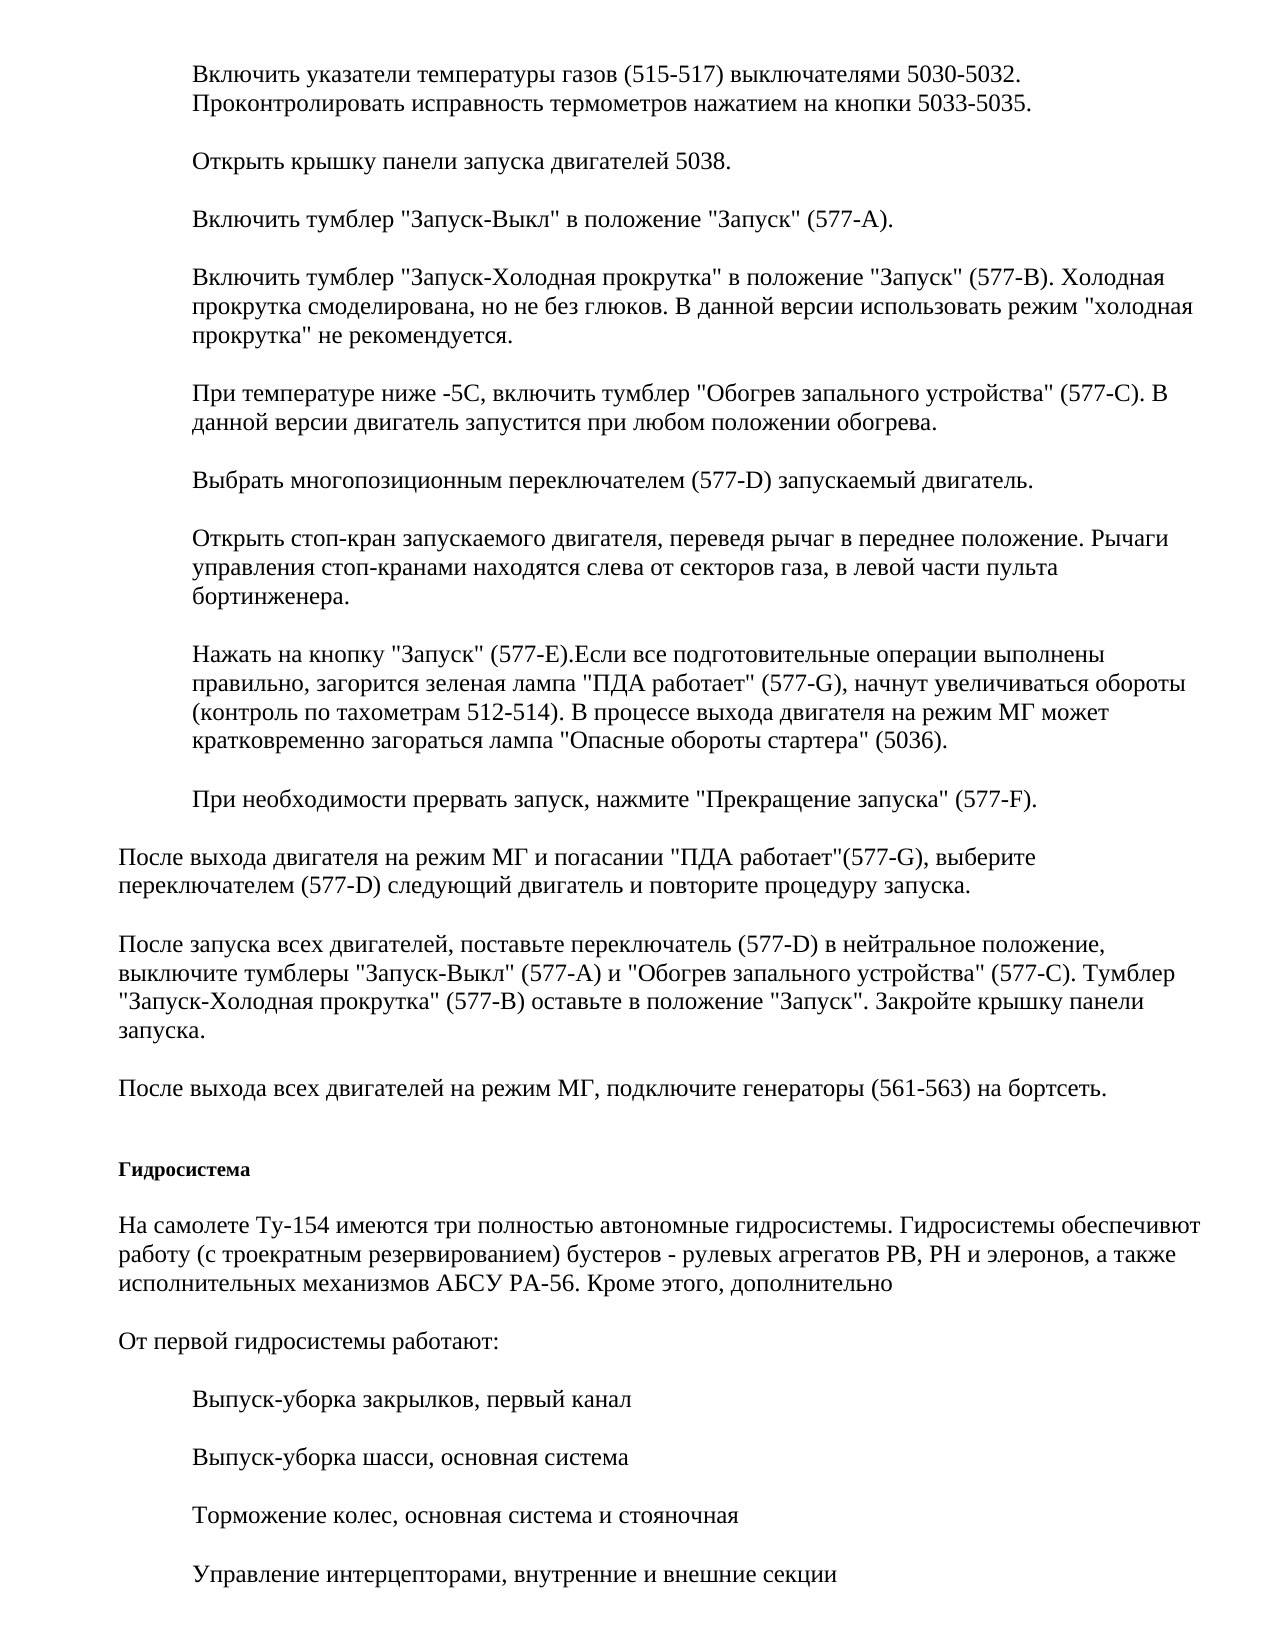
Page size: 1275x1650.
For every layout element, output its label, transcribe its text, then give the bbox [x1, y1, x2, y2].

list Торможение колес, основная система и стояночная [162, 1501, 1216, 1529]
list Нажать на кнопку "Запуск" (577-Е).Если все подготовительные операции выполнены правильно, загорится зеленая лампа "ПДА работает" (577-G), начнут увеличиваться обороты (контроль по тахометрам 512-514). В процессе выхода двигателя на режим МГ может кратковременно загораться лампа "Опасные обороты стартера" (5036). [162, 639, 1216, 754]
list Открыть стоп-кран запускаемого двигателя, переведя рычаг в переднее положение. Рычаги управления стоп-кранами находятся слева от секторов газа, в левой части пульта бортинженера. [162, 523, 1216, 610]
list Включить указатели температуры газов (515-517) выключателями 5030-5032. Проконтролировать исправность термометров нажатием на кнопки 5033-5035. [162, 59, 1216, 117]
list Открыть крышку панели запуска двигателей 5038. [162, 146, 1216, 175]
list Выбрать многопозиционным переключателем (577-D) запускаемый двигатель. [162, 465, 1216, 494]
list При температуре ниже -5С, включить тумблер "Обогрев запального устройства" (577-C). В данной версии двигатель запустится при любом положении обогрева. [162, 378, 1216, 436]
list Включить тумблер "Запуск-Выкл" в положение "Запуск" (577-A). [162, 204, 1216, 233]
list Включить тумблер "Запуск-Холодная прокрутка" в положение "Запуск" (577-B). Холодная прокрутка смоделирована, но не без глюков. В данной версии использовать режим "холодная прокрутка" не рекомендуется. [162, 262, 1216, 349]
list При необходимости прервать запуск, нажмите "Прекращение запуска" (577-F). [162, 784, 1216, 812]
list Выпуск-уборка закрылков, первый канал [162, 1384, 1216, 1413]
list Выпуск-уборка шасси, основная система [162, 1442, 1216, 1471]
text После запуска всех двигателей, поставьте переключатель (577-D) в нейтральное положение, выключите тумблеры "Запуск-Выкл" (577-A) и "Обогрев запального устройства" (577-C). Тумблер "Запуск-Холодная прокрутка" (577-B) оставьте в положение "Запуск". Закройте крышку панели запуска. [118, 929, 1216, 1044]
subtitle Гидросистема [118, 1157, 1216, 1181]
text После выхода двигателя на режим МГ и погасании "ПДА работает"(577-G), выберите переключателем (577-D) следующий двигатель и повторите процедуру запуска. [118, 842, 1216, 899]
text На самолете Ту-154 имеются три полностью автономные гидросистемы. Гидросистемы обеспечивют работу (с троекратным резервированием) бустеров - рулевых агрегатов РВ, РН и элеронов, а также исполнительных механизмов АБСУ РА-56. Кроме этого, дополнительно [118, 1210, 1216, 1296]
text После выхода всех двигателей на режим МГ, подключите генераторы (561-563) на бортсеть. [118, 1073, 1216, 1102]
text От первой гидросистемы работают: [118, 1326, 1216, 1354]
list Управление интерцепторами, внутренние и внешние секции [162, 1559, 1216, 1587]
